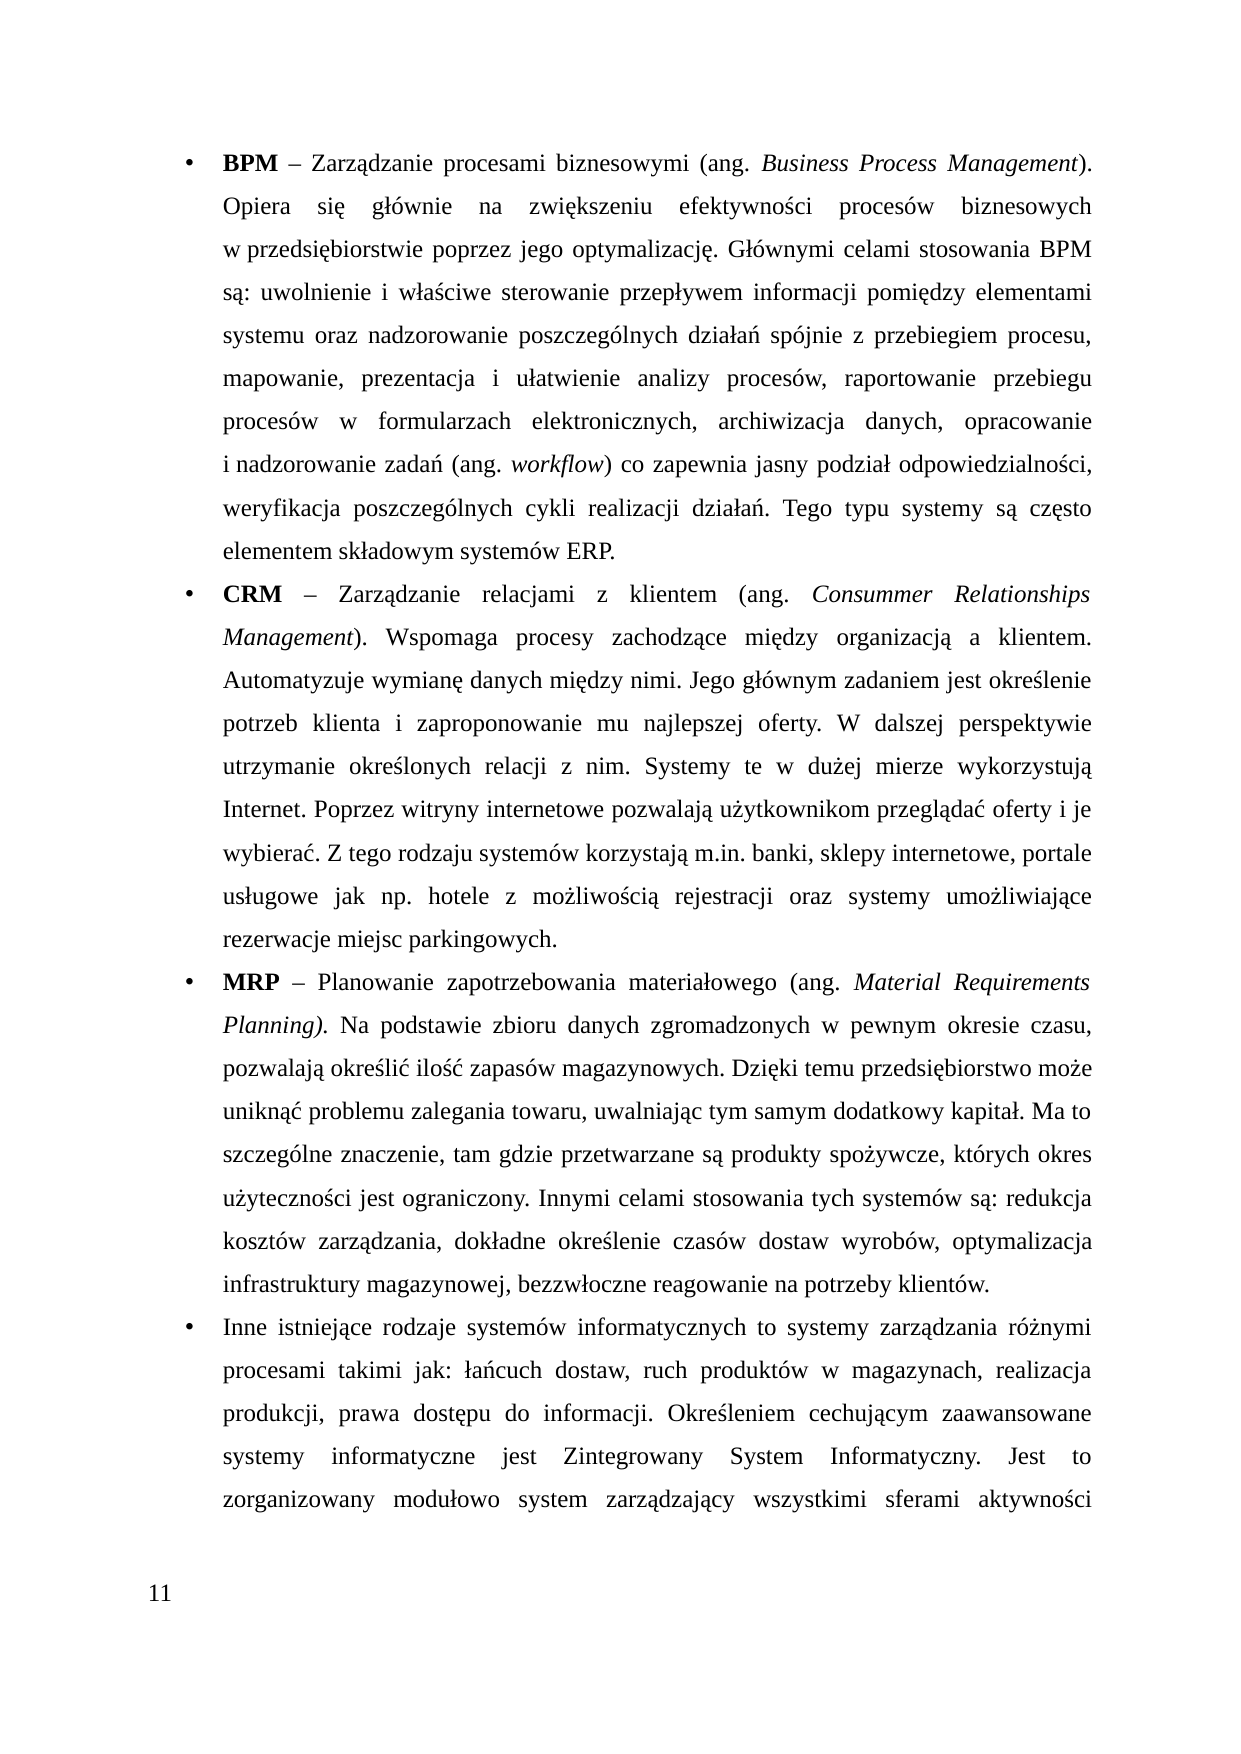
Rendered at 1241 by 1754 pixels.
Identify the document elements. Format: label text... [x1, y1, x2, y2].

list BPM – Zarządzanie procesami biznesowymi (ang. Business Process Management). Opiera się głównie na zwiększeniu efektywności procesów biznesowych w przedsiębiorstwie poprzez jego optymalizację. Głównymi celami stosowania BPM są: uwolnienie i właściwe sterowanie przepływem informacji pomiędzy elementami systemu oraz nadzorowanie poszczególnych działań spójnie z przebiegiem procesu, mapowanie, prezentacja i ułatwienie analizy procesów, raportowanie przebiegu procesów w formularzach elektronicznych, archiwizacja danych, opracowanie i nadzorowanie zadań (ang. workflow) co zapewnia jasny podział odpowiedzialności, weryfikacja poszczególnych cykli realizacji działań. Tego typu systemy są często elementem składowym systemów ERP. [185, 148, 1093, 564]
list Inne istniejące rodzaje systemów informatycznych to systemy zarządzania różnymi procesami takimi jak: łańcuch dostaw, ruch produktów w magazynach, realizacja produkcji, prawa dostępu do informacji. Określeniem cechującym zaawansowane systemy informatyczne jest Zintegrowany System Informatyczny. Jest to zorganizowany modułowo system zarządzający wszystkimi sferami aktywności [185, 1312, 1093, 1513]
list MRP – Planowanie zapotrzebowania materiałowego (ang. Material Requirements Planning). Na podstawie zbioru danych zgromadzonych w pewnym okresie czasu, pozwalają określić ilość zapasów magazynowych. Dzięki temu przedsiębiorstwo może uniknąć problemu zalegania towaru, uwalniając tym samym dodatkowy kapitał. Ma to szczególne znaczenie, tam gdzie przetwarzane są produkty spożywcze, których okres użyteczności jest ograniczony. Innymi celami stosowania tych systemów są: redukcja kosztów zarządzania, dokładne określenie czasów dostaw wyrobów, optymalizacja infrastruktury magazynowej, bezzwłoczne reagowanie na potrzeby klientów. [185, 967, 1093, 1298]
list CRM – Zarządzanie relacjami z klientem (ang. Consummer Relationships Management). Wspomaga procesy zachodzące między organizacją a klientem. Automatyzuje wymianę danych między nimi. Jego głównym zadaniem jest określenie potrzeb klienta i zaproponowanie mu najlepszej oferty. W dalszej perspektywie utrzymanie określonych relacji z nim. Systemy te w dużej mierze wykorzystują Internet. Poprzez witryny internetowe pozwalają użytkownikom przeglądać oferty i je wybierać. Z tego rodzaju systemów korzystają m.in. banki, sklepy internetowe, portale usługowe jak np. hotele z możliwością rejestracji oraz systemy umożliwiające rezerwacje miejsc parkingowych. [185, 579, 1093, 953]
